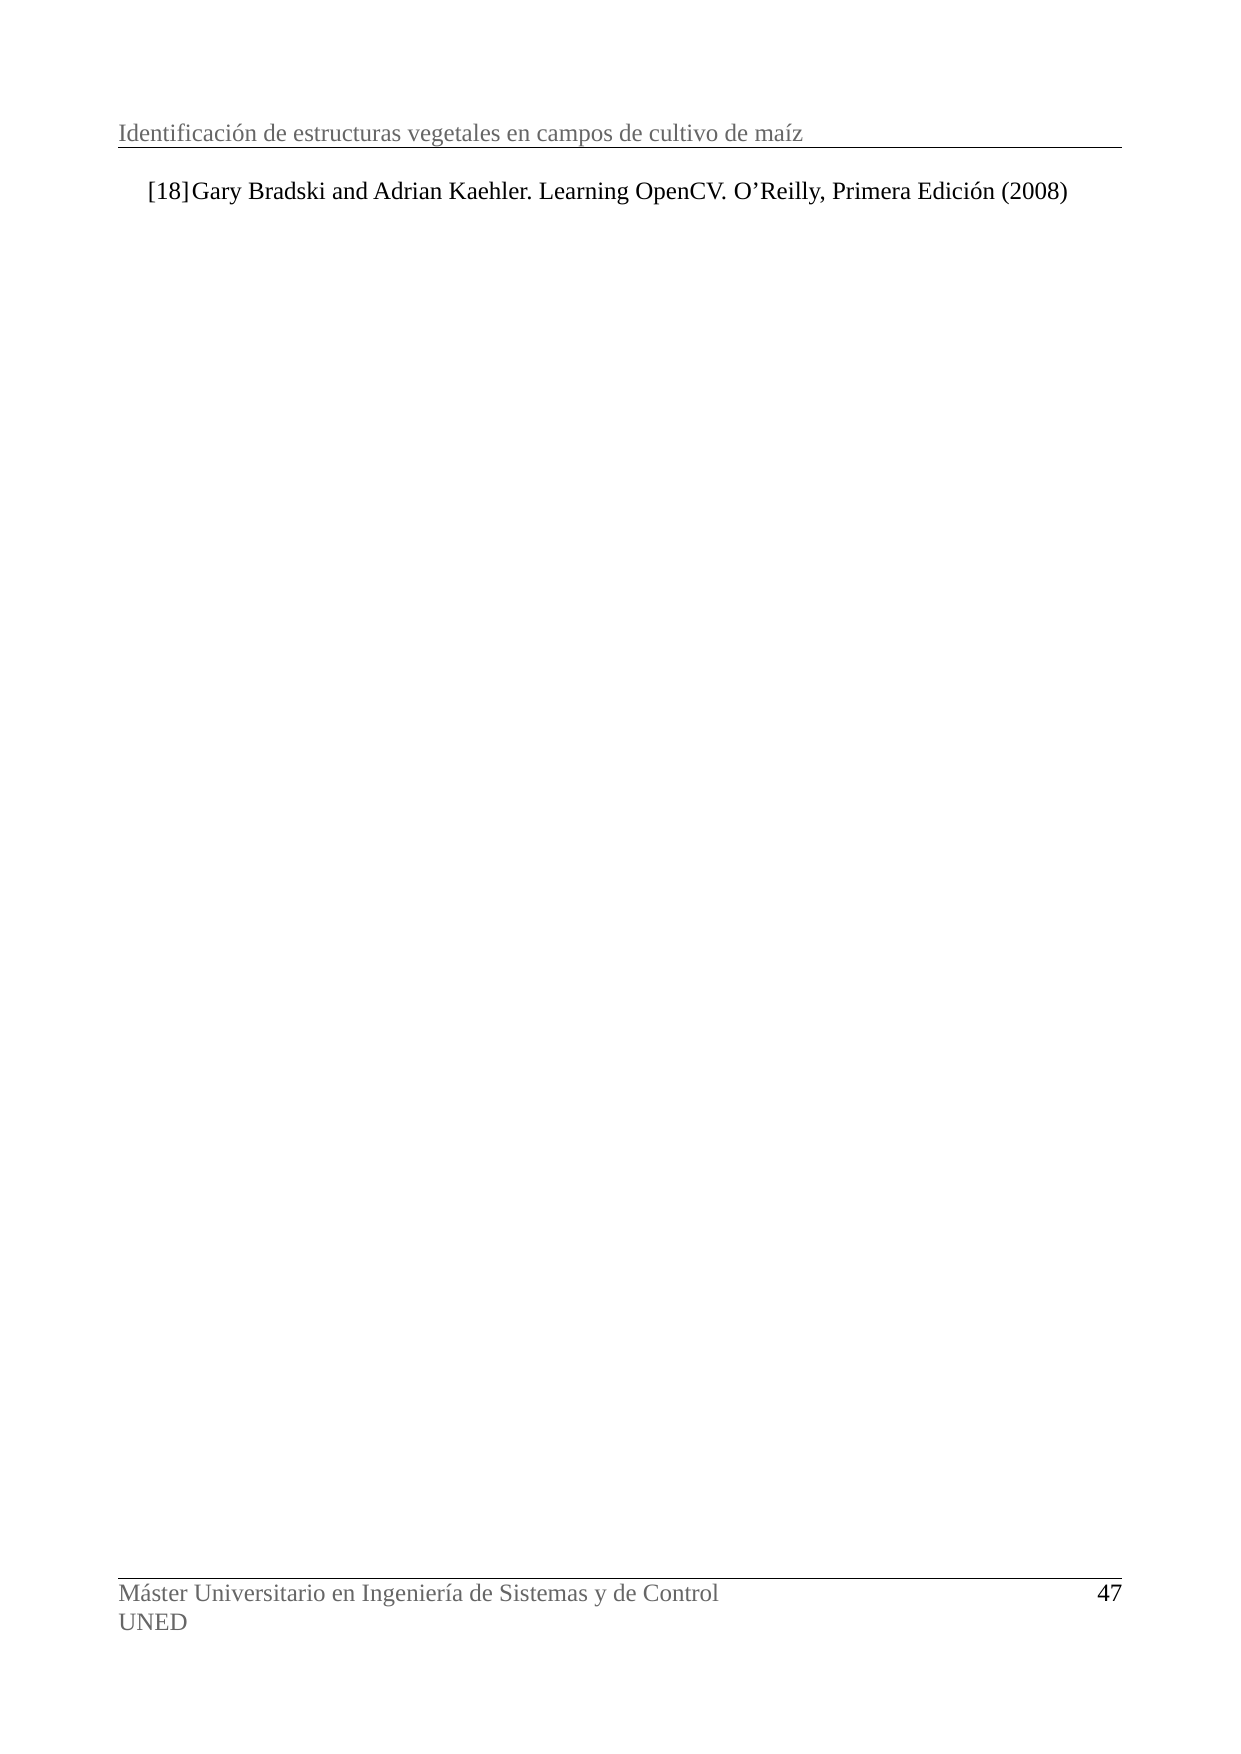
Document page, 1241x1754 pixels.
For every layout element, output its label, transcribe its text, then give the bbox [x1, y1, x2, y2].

text [18] Gary Bradski and Adrian Kaehler. Learning OpenCV. O’Reilly, Primera Edición (2008) [118, 176, 1122, 205]
